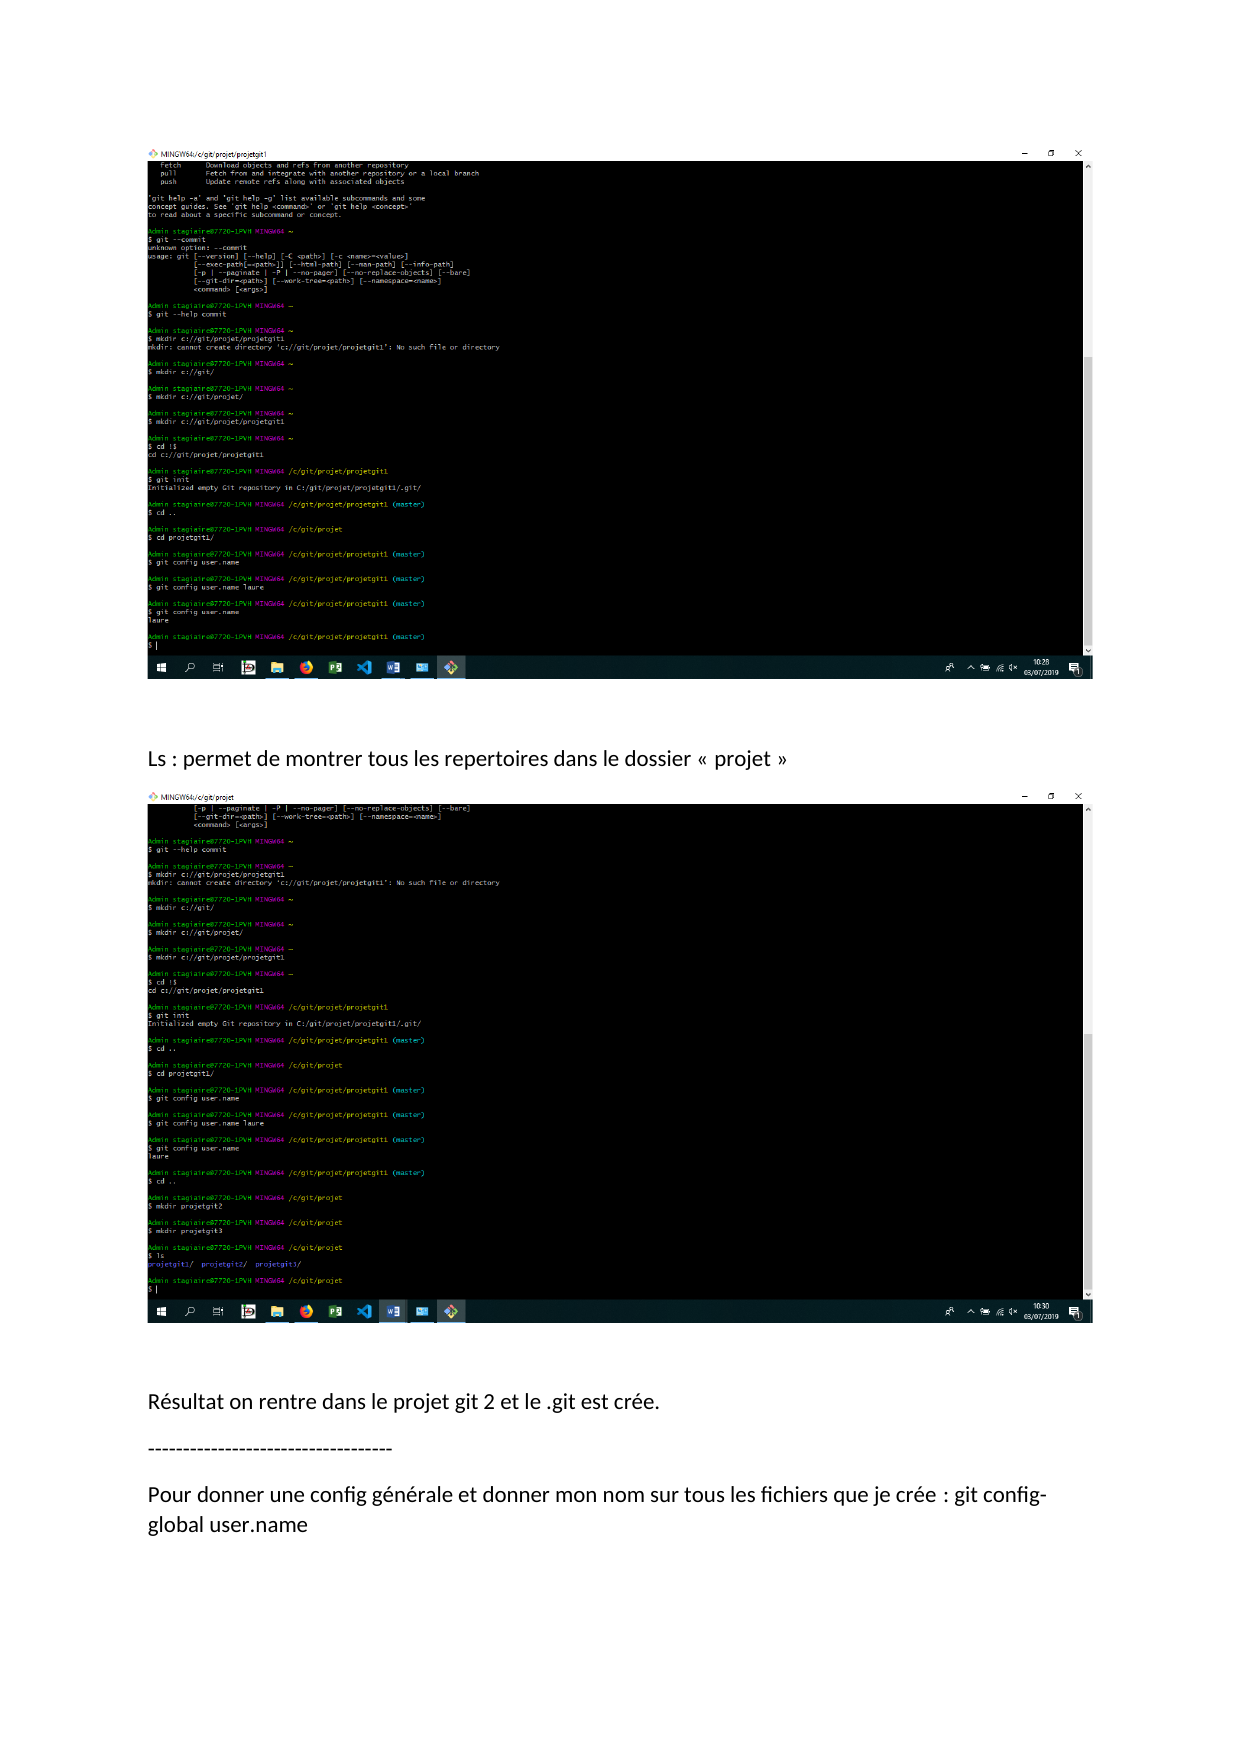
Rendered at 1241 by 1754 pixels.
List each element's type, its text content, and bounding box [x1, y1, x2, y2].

picture [147, 791, 1093, 1323]
text Ls : permet de montrer tous les repertoires dans le dossier « projet » [148, 744, 1093, 772]
text Résultat on rentre dans le projet git 2 et le .git est crée. [148, 1387, 1093, 1416]
text ----------------------------------- [148, 1434, 1093, 1462]
text Pour donner une config générale et donner mon nom sur tous les fichiers que je crée : git config-global user.name [148, 1481, 1093, 1538]
picture [147, 147, 1093, 679]
